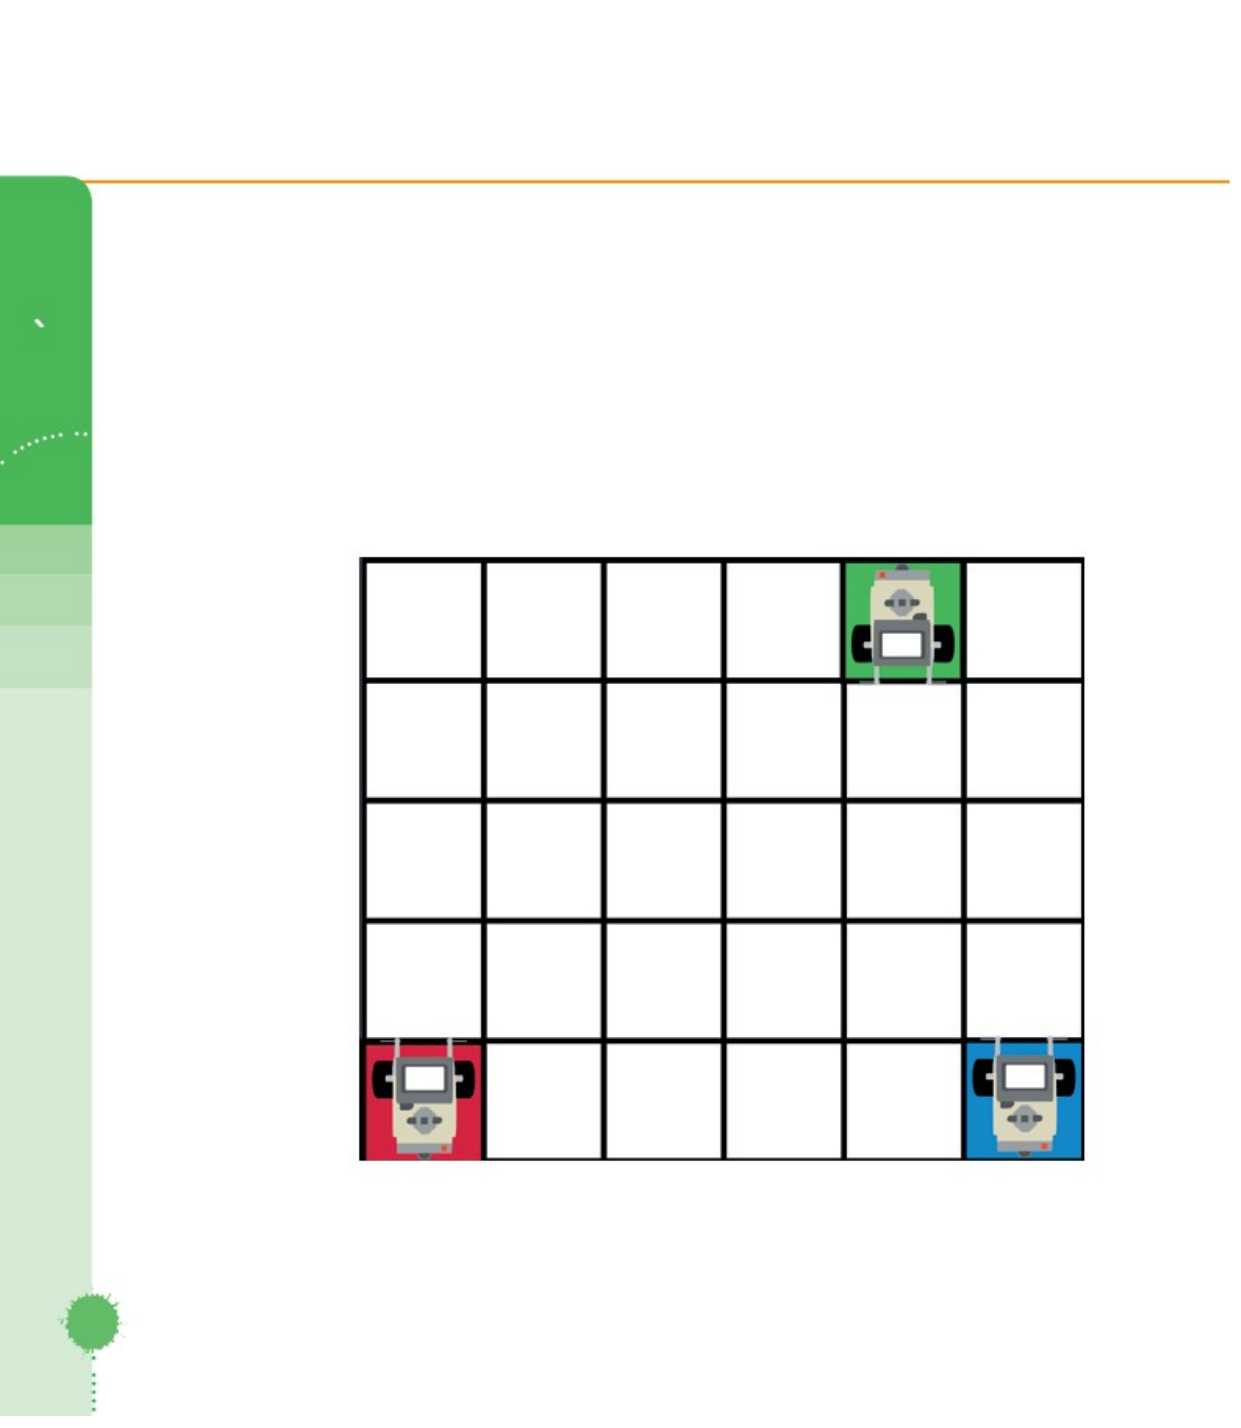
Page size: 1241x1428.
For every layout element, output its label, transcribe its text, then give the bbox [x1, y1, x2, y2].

text SESION [1230, 307, 1240, 337]
text 43 [1230, 1321, 1240, 1348]
text 3 [1230, 454, 1240, 525]
picture [0, 0, 1230, 1416]
